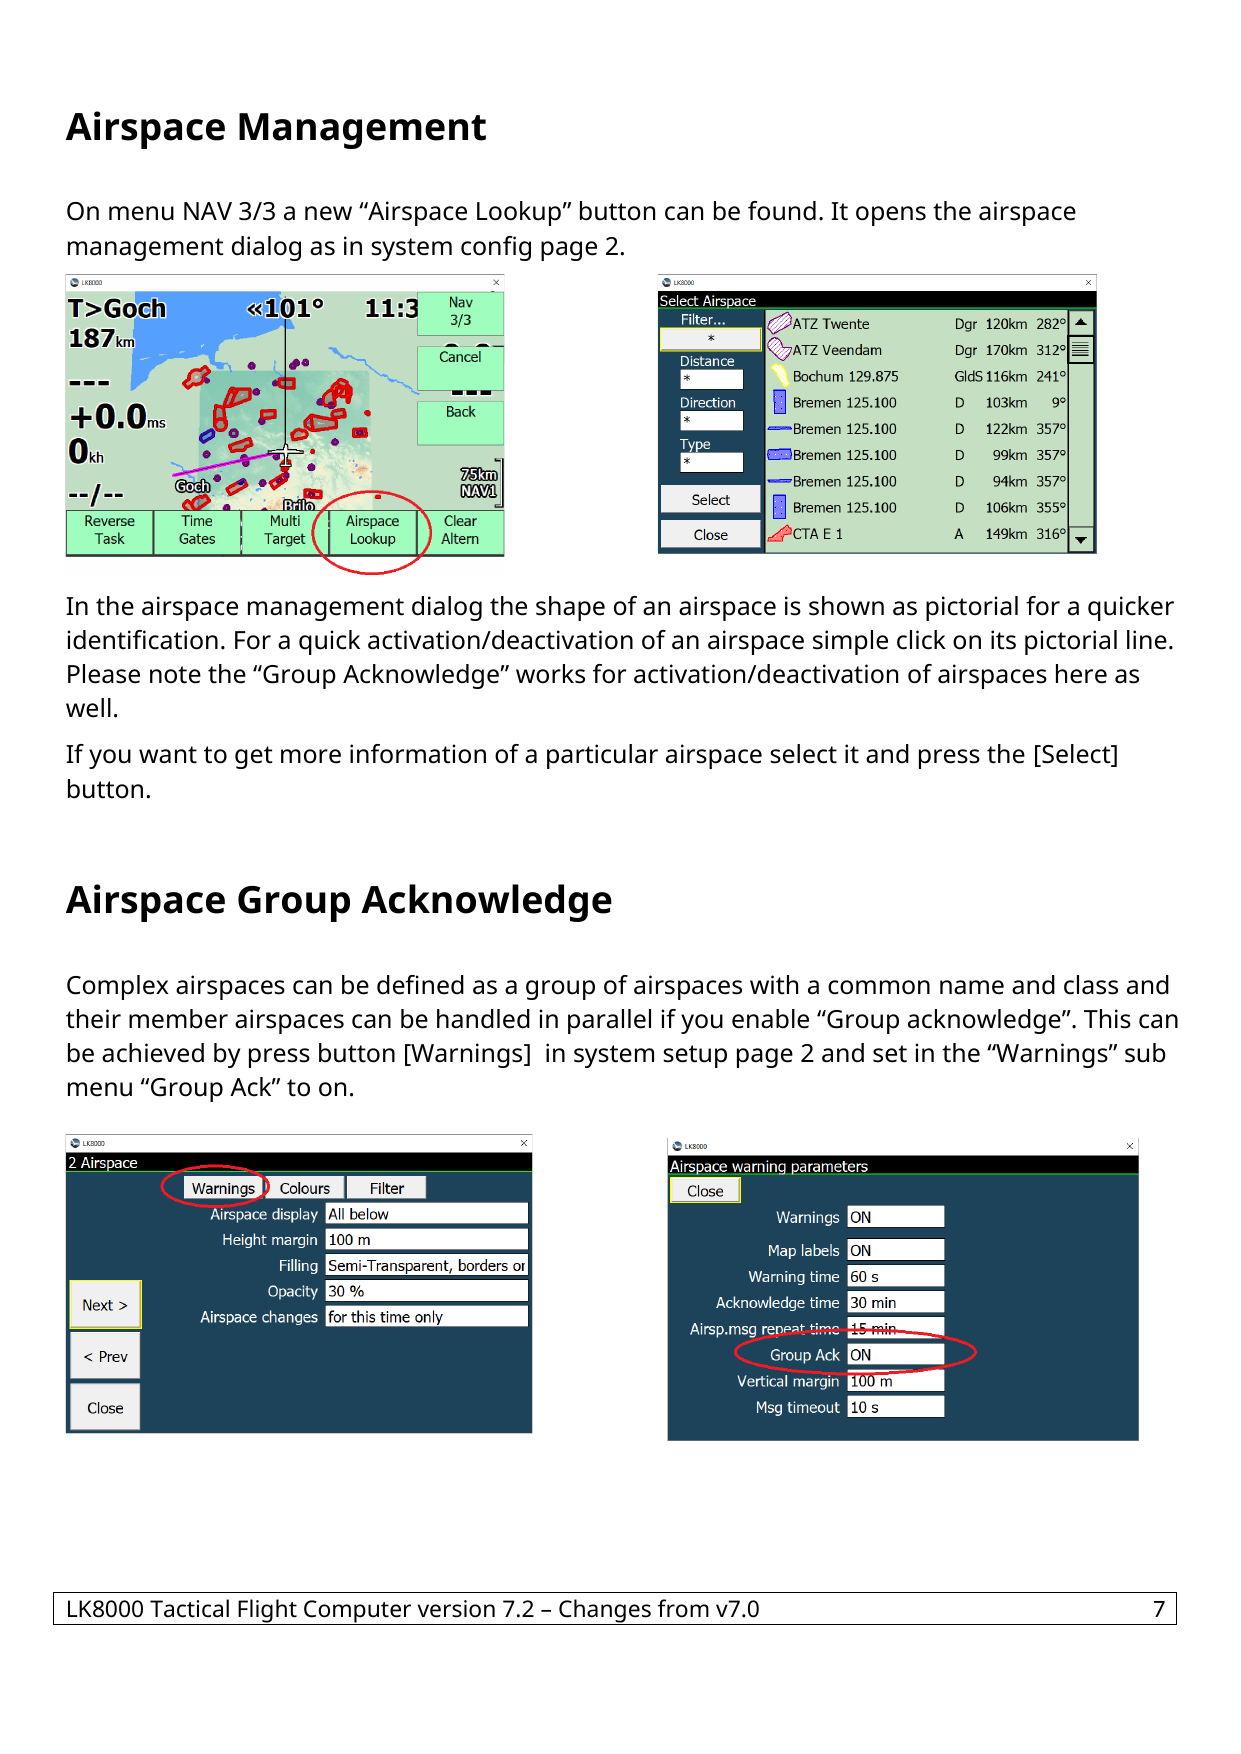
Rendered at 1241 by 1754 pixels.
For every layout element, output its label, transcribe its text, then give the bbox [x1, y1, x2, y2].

subtitle Airspace Group Acknowledge [66, 873, 1181, 924]
picture [667, 1138, 1139, 1441]
text On menu NAV 3/3 a new “Airspace Lookup” button can be found. It opens the airspace management dialog as in system config page 2. [66, 194, 1181, 262]
text If you want to get more information of a particular airspace select it and press the [Select] button. [66, 737, 1181, 805]
picture [657, 274, 1097, 554]
picture [65, 274, 505, 575]
subtitle Airspace Management [66, 100, 1181, 151]
text Complex airspaces can be defined as a group of airspaces with a common name and class and their member airspaces can be handled in parallel if you enable “Group acknowledge”. This can be achieved by press button [Warnings] in system setup page 2 and set in the “Warnings” sub menu “Group Ack” to on. [66, 967, 1181, 1104]
text In the airspace management dialog the shape of an airspace is shown as pictorial for a quicker identification. For a quick activation/deactivation of an airspace simple click on its pictorial line. Please note the “Group Acknowledge” works for activation/deactivation of airspaces here as well. [66, 588, 1181, 725]
picture [65, 1134, 533, 1464]
